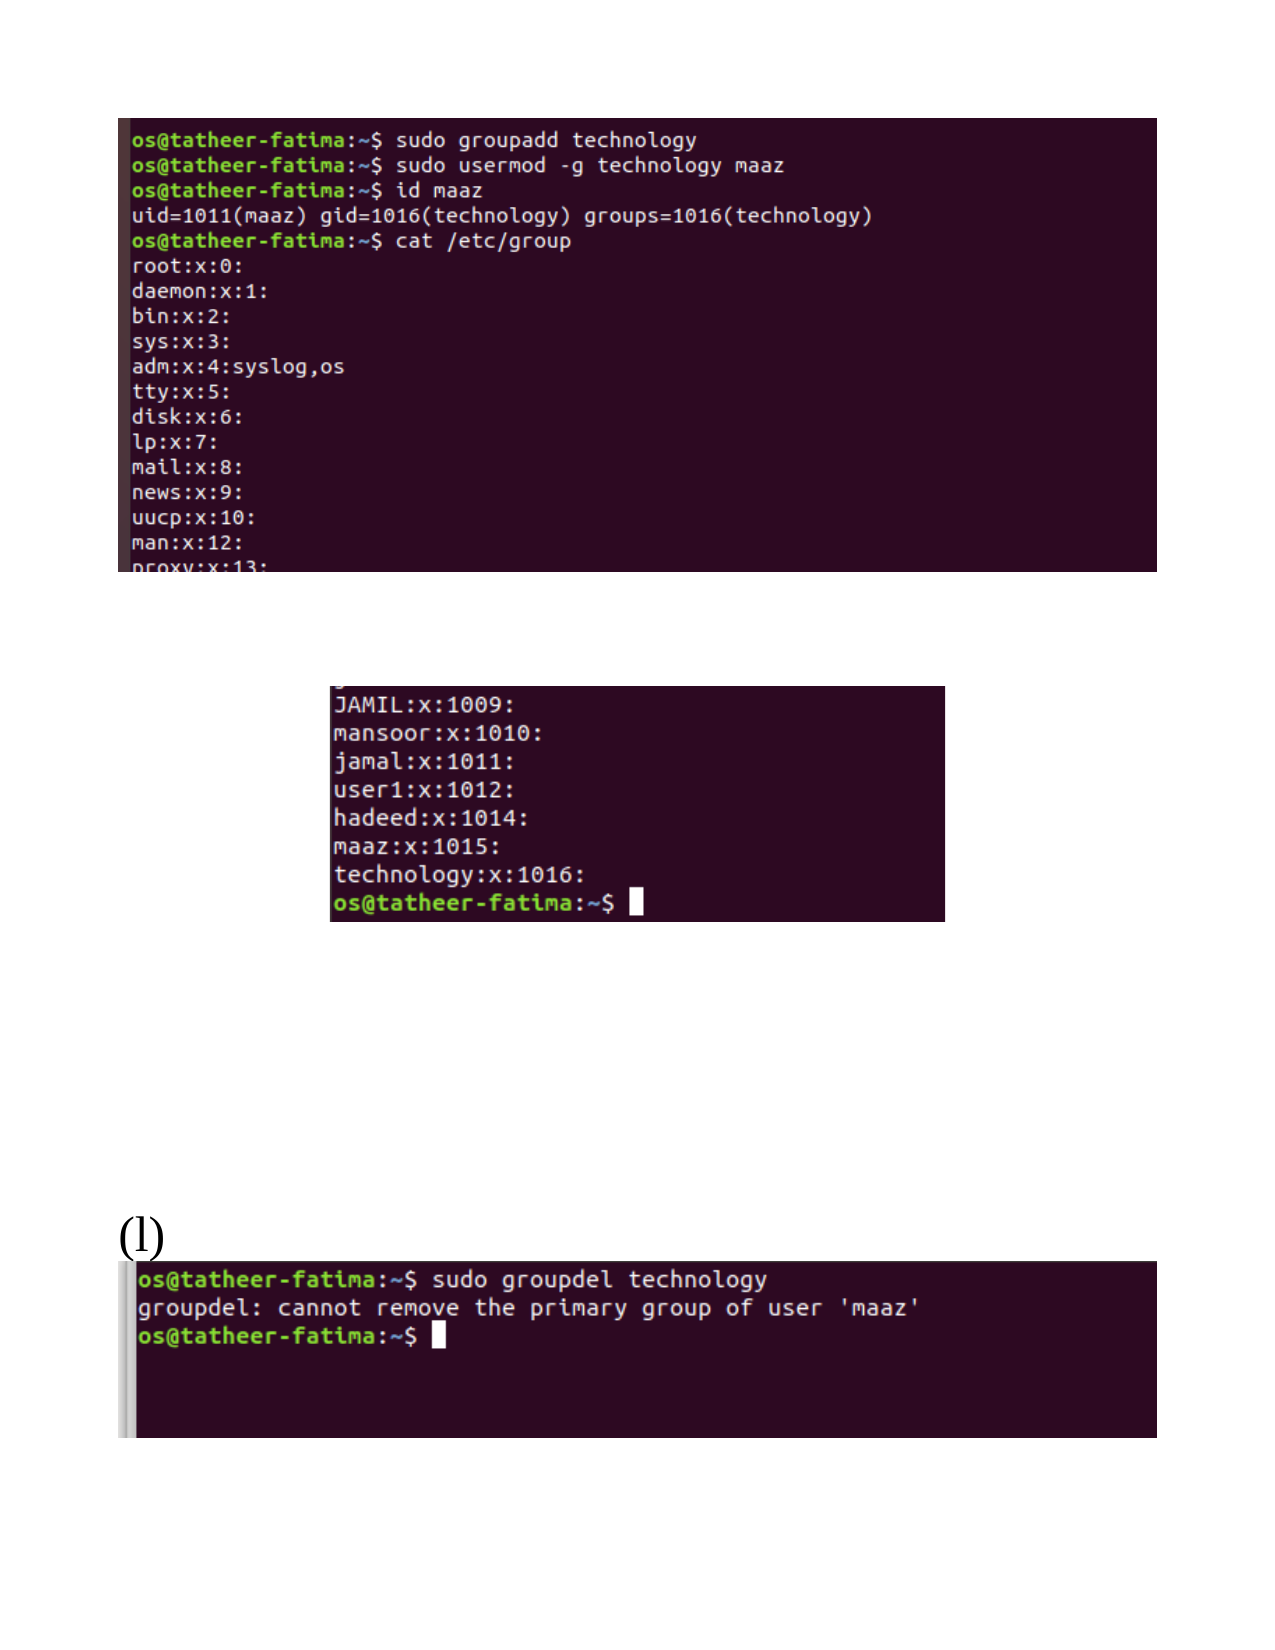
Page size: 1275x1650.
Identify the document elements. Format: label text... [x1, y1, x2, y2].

picture [118, 118, 1157, 572]
picture [118, 1261, 1157, 1438]
text (l) [118, 1204, 1157, 1261]
picture [329, 686, 946, 922]
